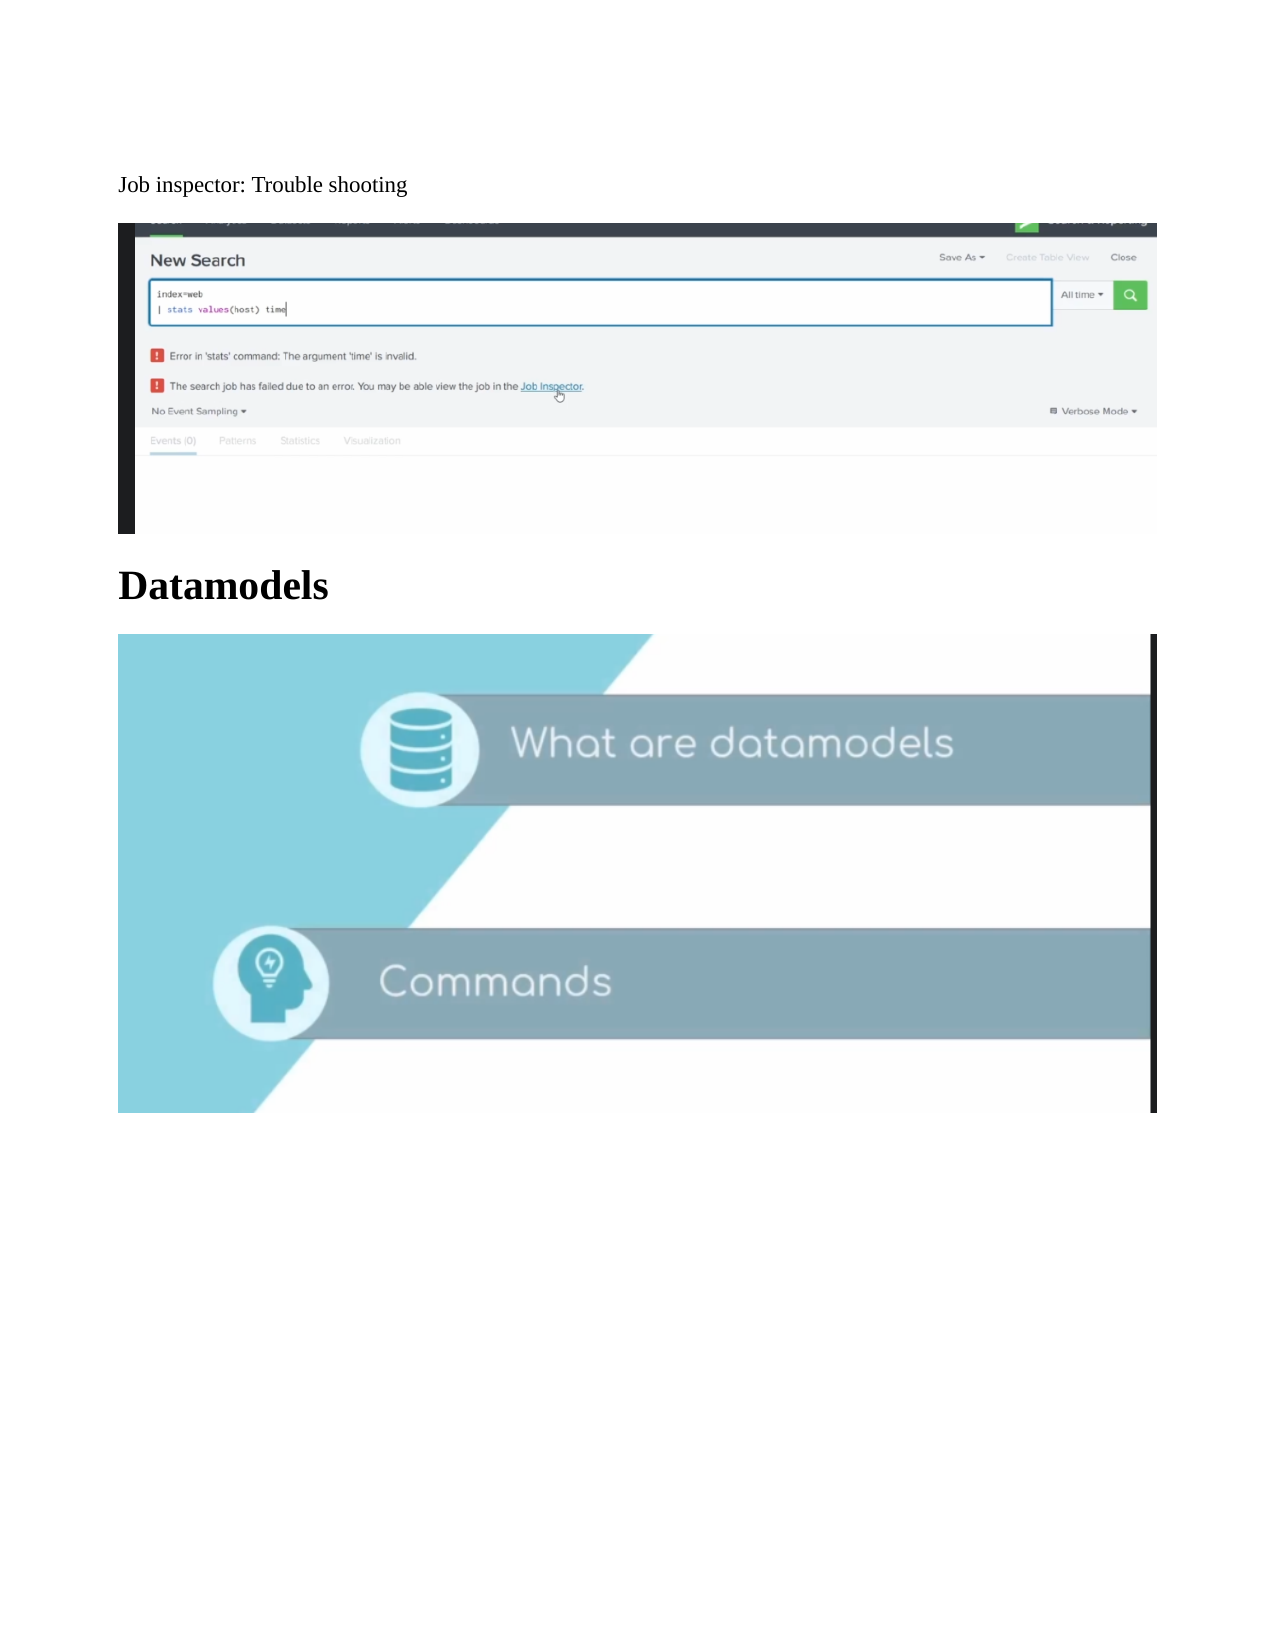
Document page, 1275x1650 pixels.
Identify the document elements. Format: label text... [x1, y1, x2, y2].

text Datamodels [118, 560, 1157, 608]
picture [118, 634, 1157, 1113]
picture [118, 223, 1157, 534]
text Job inspector: Trouble shooting [118, 171, 1157, 197]
